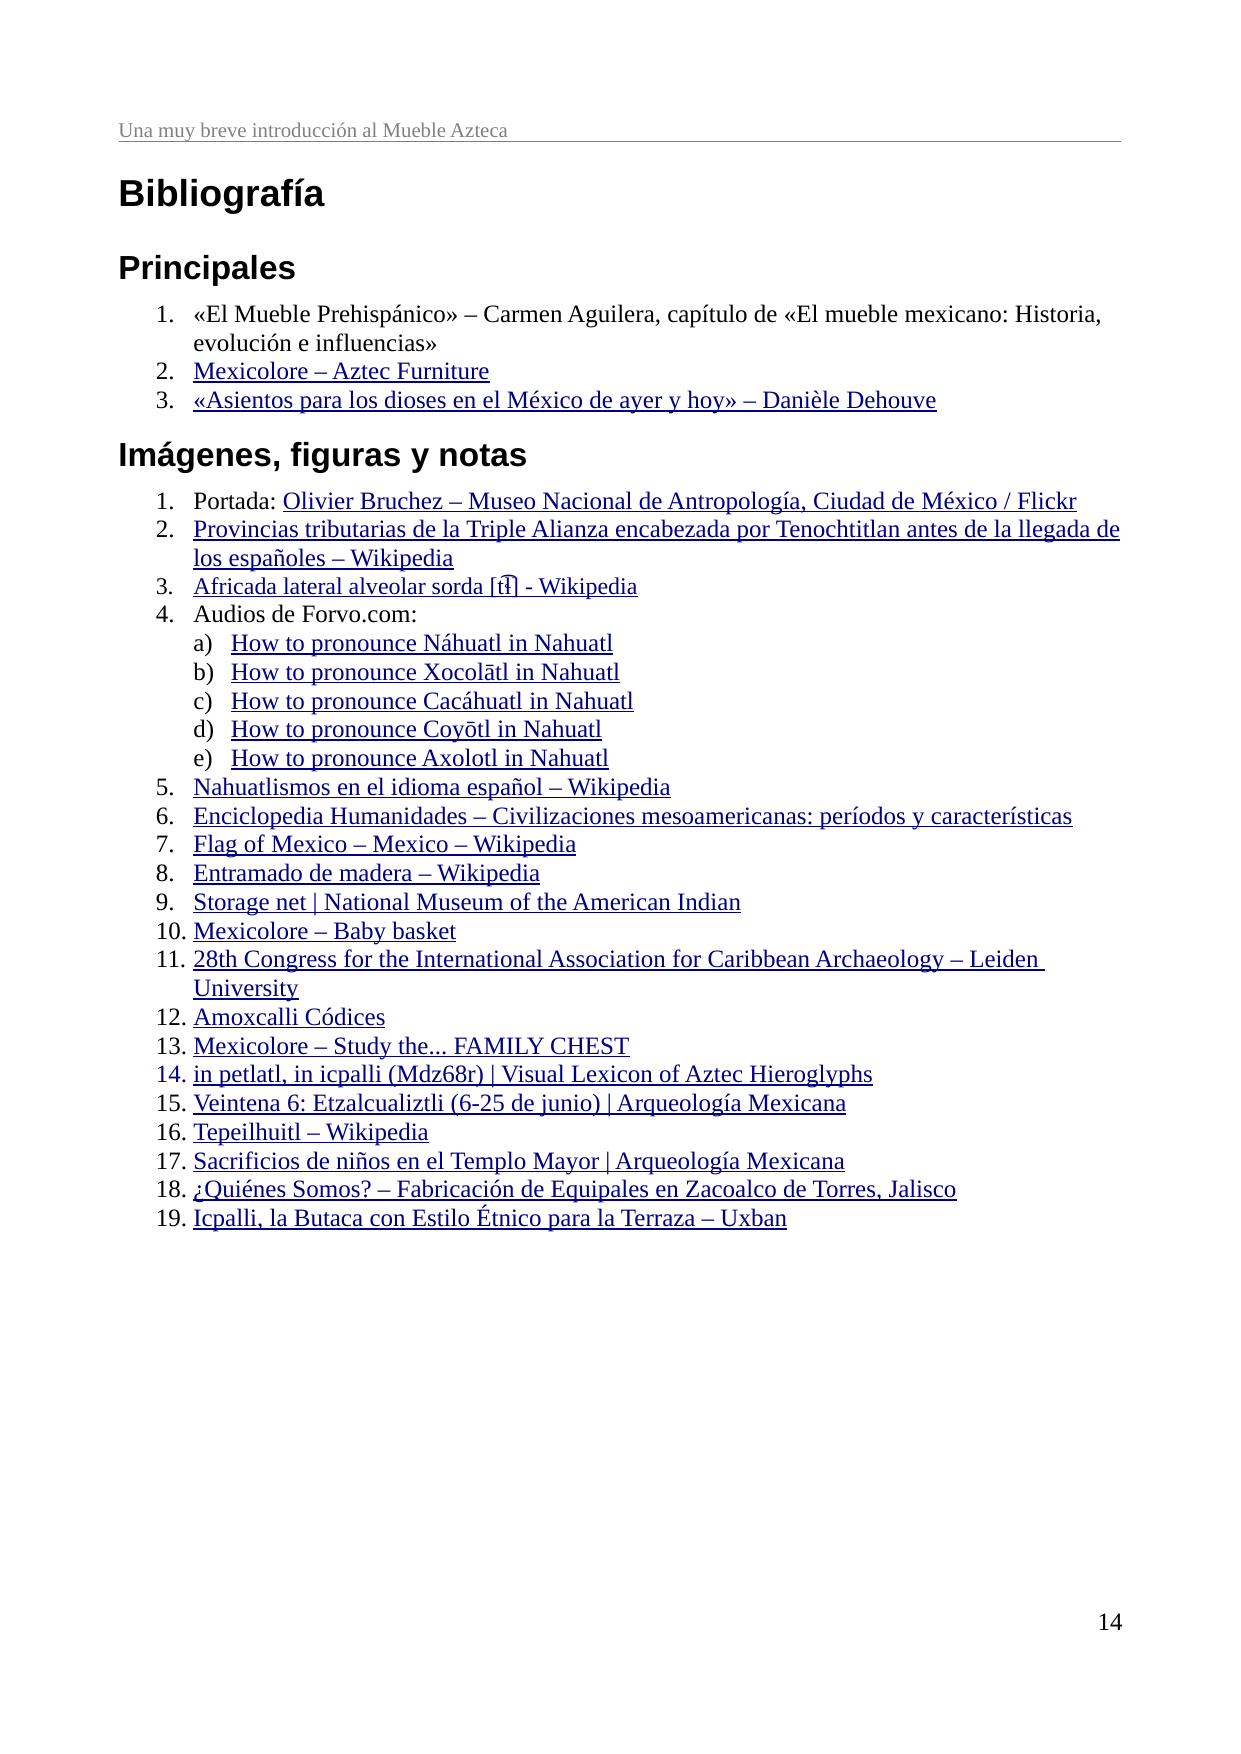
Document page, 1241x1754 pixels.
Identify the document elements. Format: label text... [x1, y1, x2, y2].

list Portada: Olivier Bruchez – Museo Nacional de Antropología, Ciudad de México / Flickr [156, 486, 1122, 514]
list Storage net | National Museum of the American Indian [156, 887, 1122, 916]
list ¿Quiénes Somos? – Fabricación de Equipales en Zacoalco de Torres, Jalisco [156, 1174, 1122, 1203]
list 28th Congress for the International Association for Caribbean Archaeology – Leiden University [156, 944, 1122, 1002]
list Flag of Mexico – Mexico – Wikipedia [156, 829, 1122, 858]
list How to pronounce Axolotl in Nahuatl [193, 743, 1122, 772]
list «El Mueble Prehispánico» – Carmen Aguilera, capítulo de «El mueble mexicano: Historia, evolución e influencias» [156, 299, 1122, 356]
list Icpalli, la Butaca con Estilo Étnico para la Terraza – Uxban [156, 1203, 1122, 1232]
list How to pronounce Náhuatl in Nahuatl [193, 628, 1122, 657]
list How to pronounce Cacáhuatl in Nahuatl [193, 686, 1122, 714]
list Sacrificios de niños en el Templo Mayor | Arqueología Mexicana [156, 1146, 1122, 1174]
list in petlatl, in icpalli (Mdz68r) | Visual Lexicon of Aztec Hieroglyphs [156, 1059, 1122, 1088]
list Entramado de madera – Wikipedia [156, 858, 1122, 887]
list «Asientos para los dioses en el México de ayer y hoy» – Danièle Dehouve [156, 385, 1122, 414]
subtitle Bibliografía [118, 172, 1122, 215]
list Enciclopedia Humanidades – Civilizaciones mesoamericanas: períodos y características [156, 801, 1122, 829]
list Mexicolore – Baby basket [156, 916, 1122, 944]
list Provincias tributarias de la Triple Alianza encabezada por Tenochtitlan antes de la llegada de los españoles – Wikipedia [156, 514, 1122, 572]
list Amoxcalli Códices [156, 1002, 1122, 1031]
list How to pronounce Xocolātl in Nahuatl [193, 657, 1122, 686]
list Africada lateral alveolar sorda [t͡ɬ] - Wikipedia [156, 572, 1122, 599]
list Mexicolore – Aztec Furniture [156, 356, 1122, 385]
list Tepeilhuitl – Wikipedia [156, 1117, 1122, 1146]
list Mexicolore – Study the... FAMILY CHEST [156, 1031, 1122, 1059]
list How to pronounce Coyōtl in Nahuatl [193, 714, 1122, 743]
list Nahuatlismos en el idioma español – Wikipedia [156, 772, 1122, 801]
list Veintena 6: Etzalcualiztli (6-25 de junio) | Arqueología Mexicana [156, 1088, 1122, 1117]
list Audios de Forvo.com: [156, 599, 1122, 628]
subtitle Imágenes, figuras y notas [118, 435, 1122, 473]
subtitle Principales [118, 248, 1122, 286]
